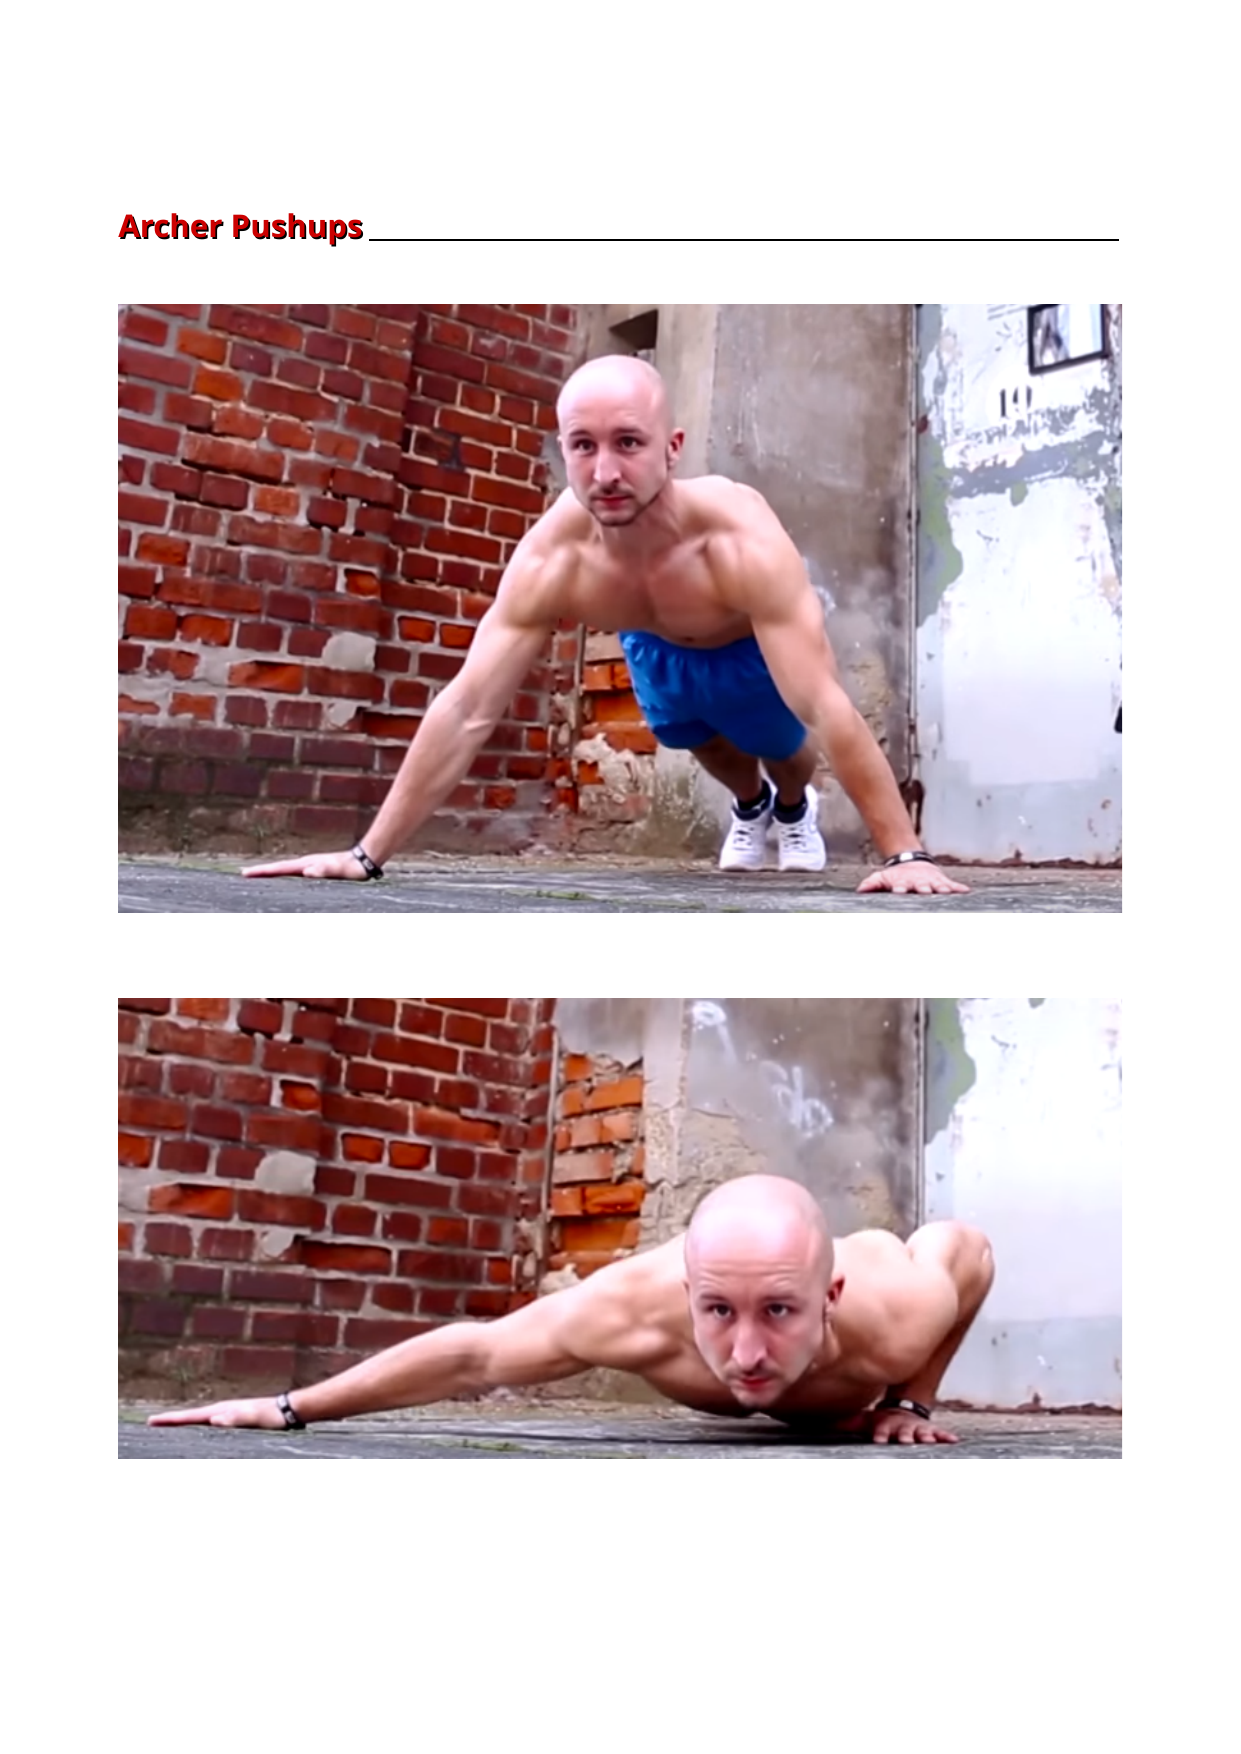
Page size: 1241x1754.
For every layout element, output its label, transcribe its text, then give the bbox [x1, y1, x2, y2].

picture [118, 998, 1123, 1459]
text Archer Pushups [118, 204, 1122, 247]
picture [118, 304, 1123, 913]
